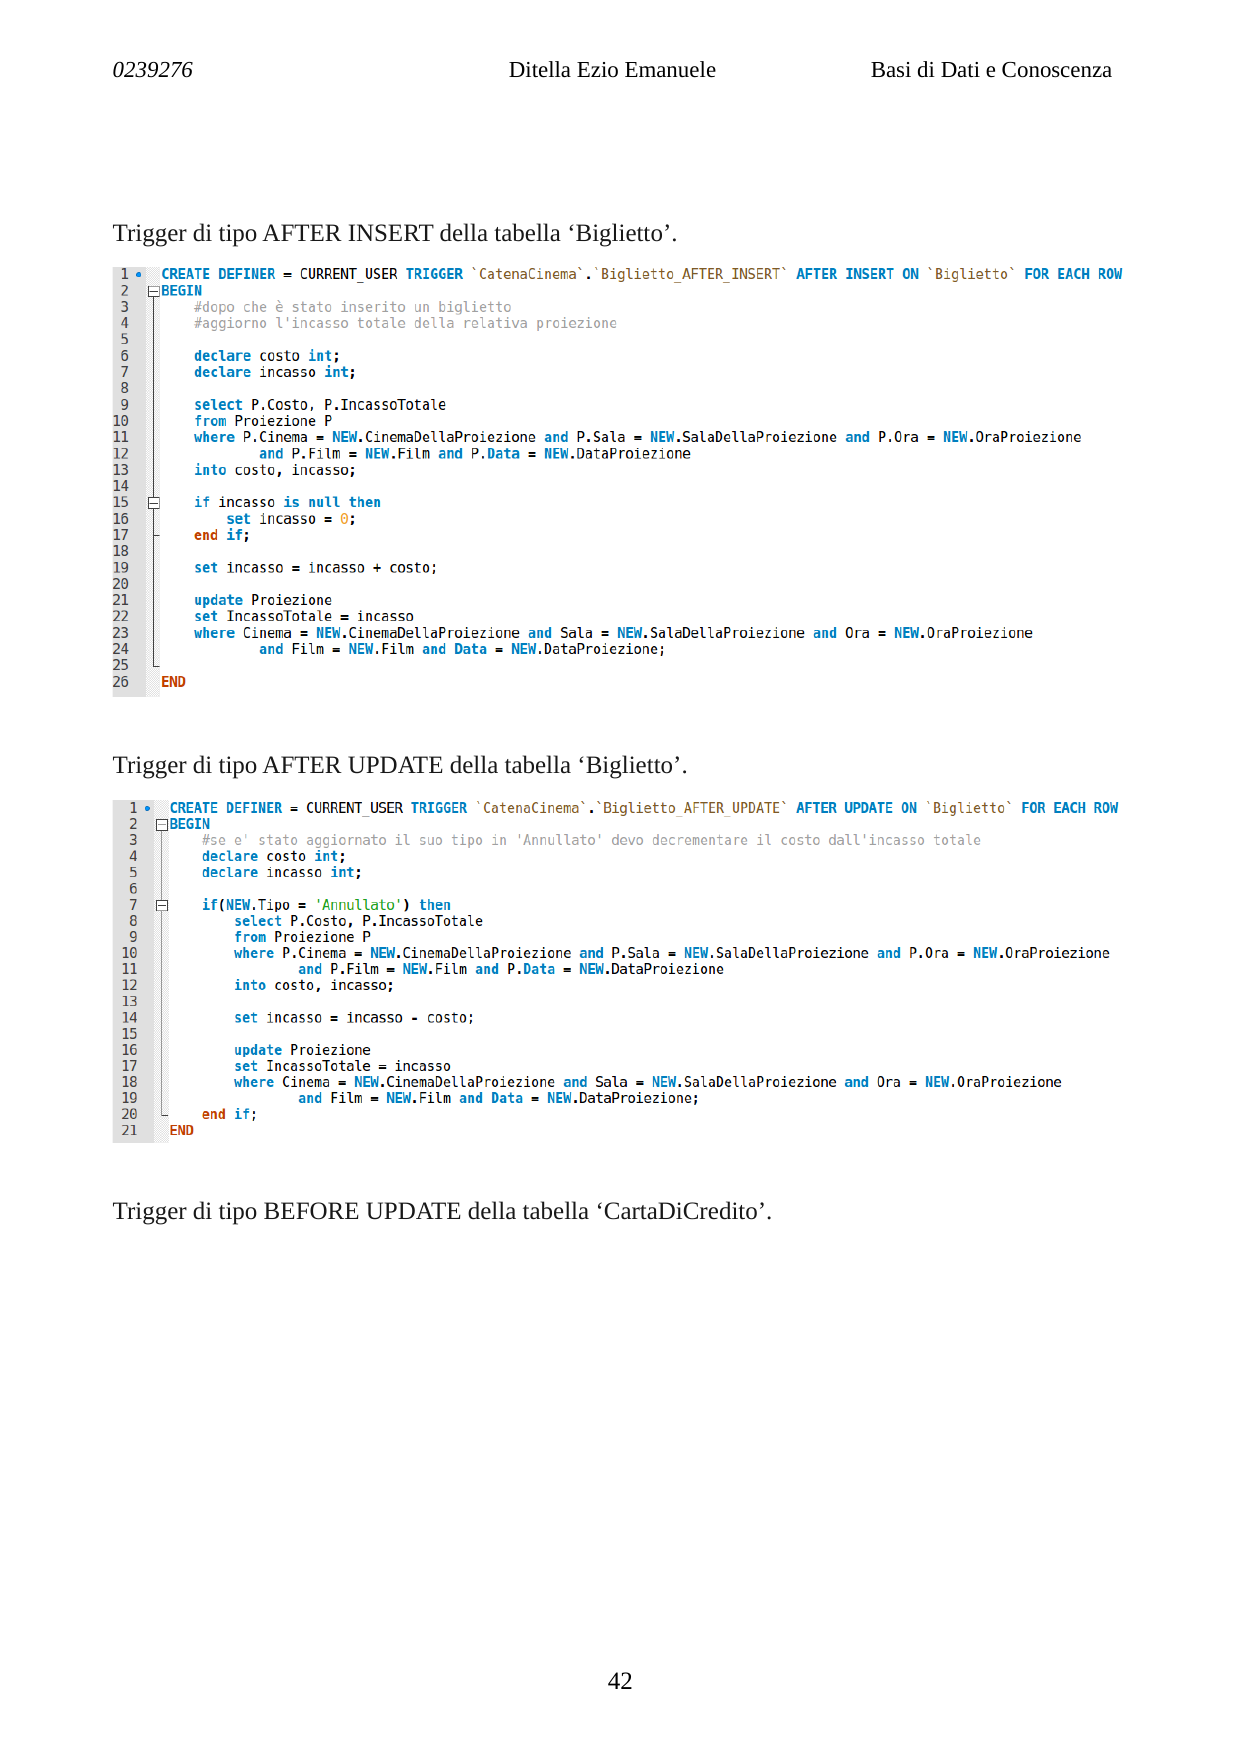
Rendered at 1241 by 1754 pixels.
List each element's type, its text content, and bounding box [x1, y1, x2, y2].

picture [420, 267, 425, 277]
picture [1104, 267, 1109, 277]
subtitle Trigger di tipo BEFORE UPDATE della tabella ‘CartaDiCredito’. [112, 1143, 1128, 1225]
picture [1028, 267, 1038, 276]
subtitle Trigger di tipo AFTER INSERT della tabella ‘Biglietto’. [112, 218, 1128, 247]
picture [112, 267, 1128, 697]
picture [112, 800, 1128, 1143]
subtitle Trigger di tipo AFTER UPDATE della tabella ‘Biglietto’. [112, 697, 1128, 779]
